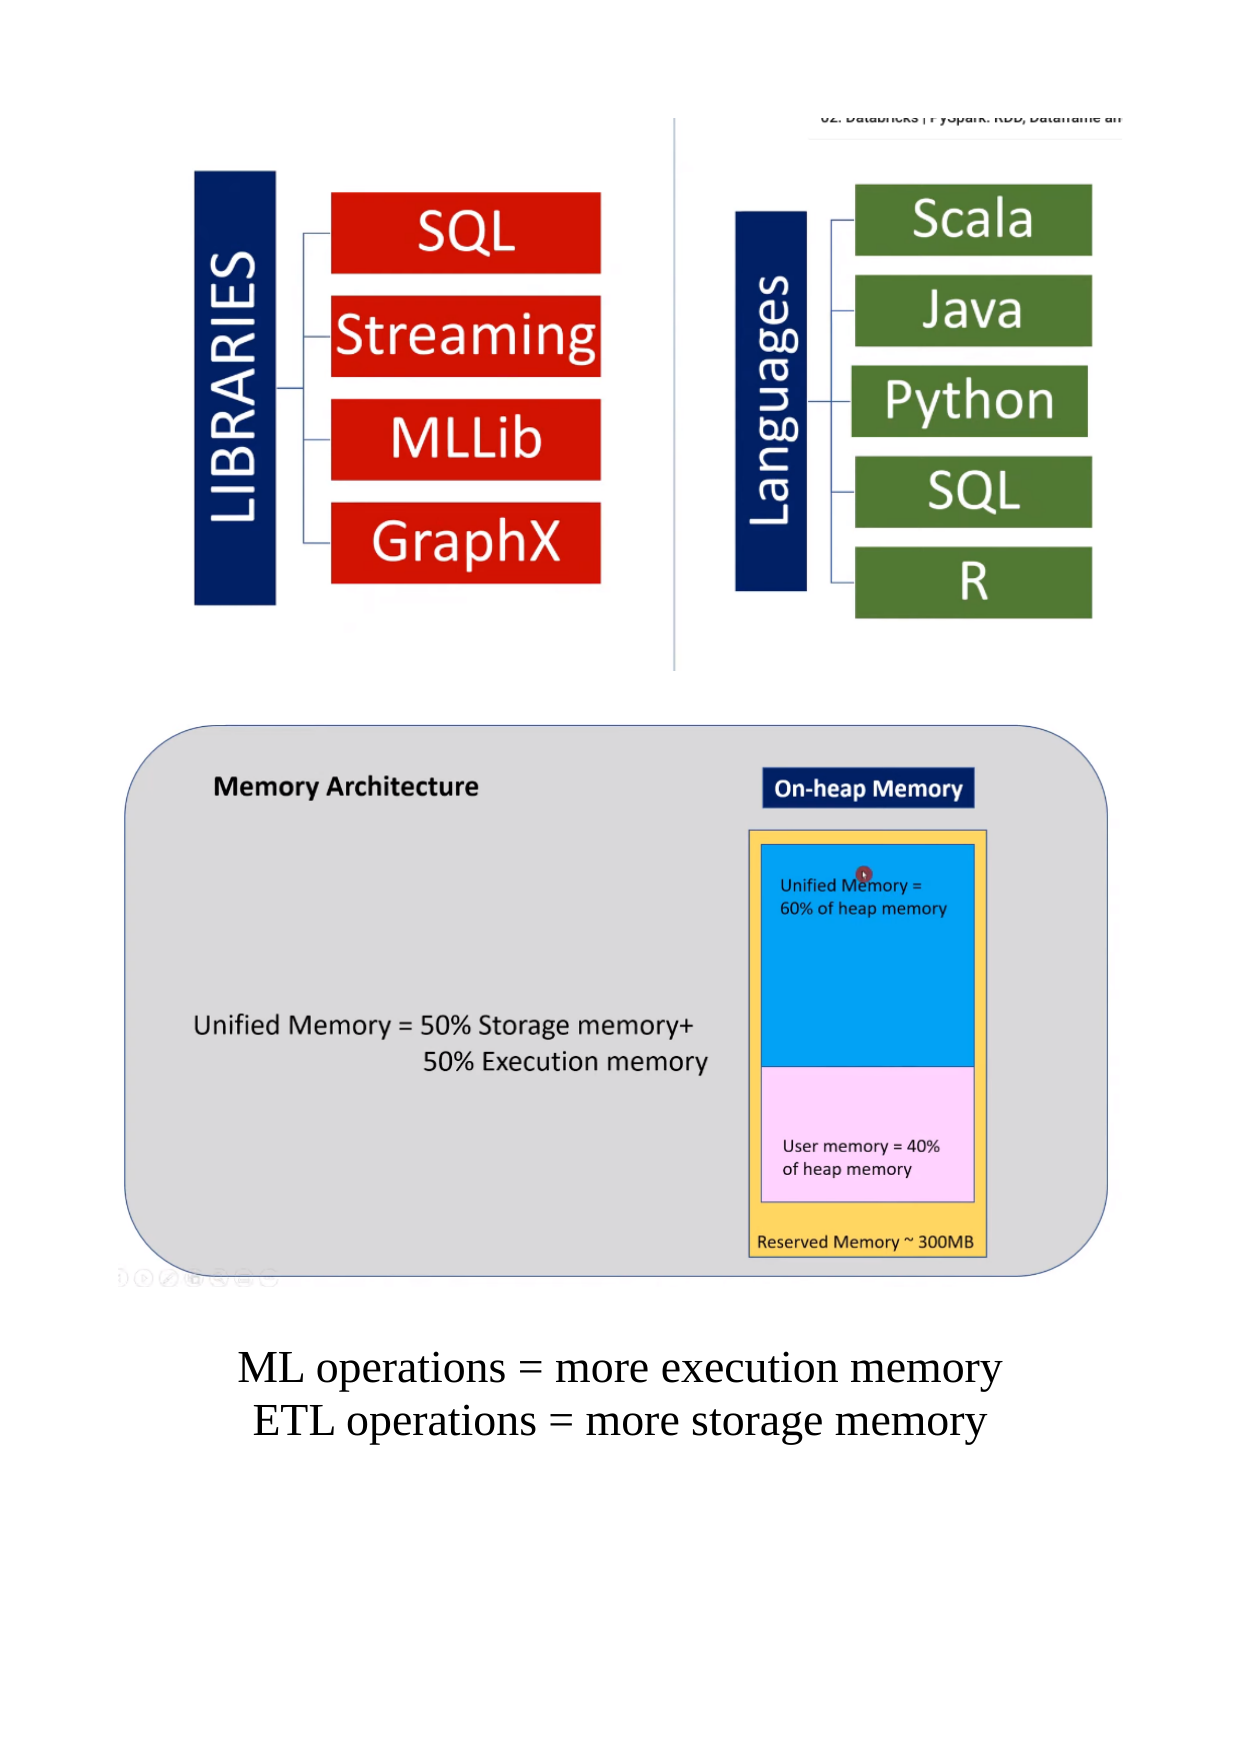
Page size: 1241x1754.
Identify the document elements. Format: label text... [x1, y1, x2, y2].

text ML operations = more execution memory [118, 1340, 1122, 1392]
picture [118, 118, 1123, 671]
picture [118, 723, 1123, 1287]
text ETL operations = more storage memory [118, 1392, 1122, 1445]
